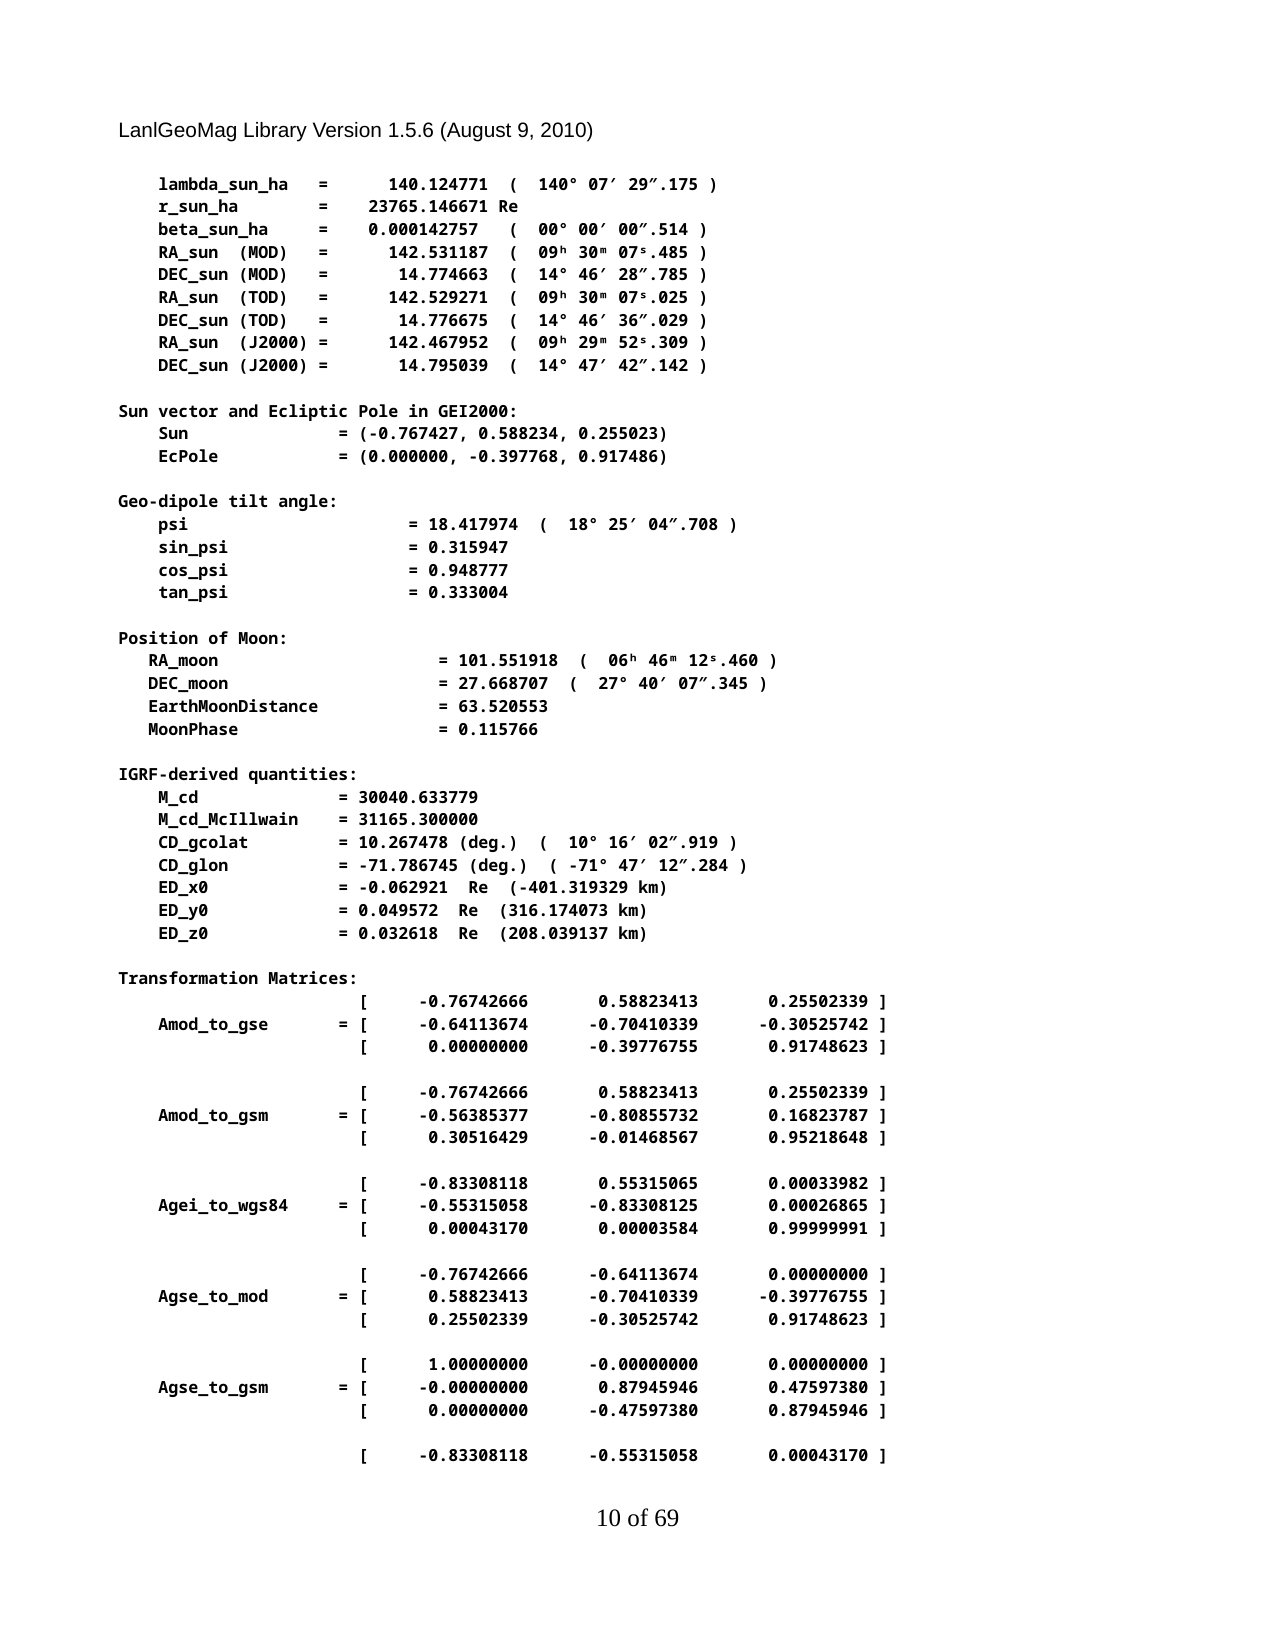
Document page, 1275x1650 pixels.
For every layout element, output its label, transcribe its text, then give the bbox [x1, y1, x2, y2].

text [ -0.83308118 0.55315065 0.00033982 ] [118, 1171, 1157, 1194]
text Transformation Matrices: [118, 967, 1157, 989]
text [ 0.00043170 0.00003584 0.99999991 ] [118, 1217, 1157, 1239]
text DEC_sun (J2000) = 14.795039 ( 14° 47′ 42″.142 ) [118, 354, 1157, 376]
text DEC_sun (TOD) = 14.776675 ( 14° 46′ 36″.029 ) [118, 308, 1157, 331]
text Agei_to_wgs84 = [ -0.55315058 -0.83308125 0.00026865 ] [118, 1194, 1157, 1217]
text RA_sun (TOD) = 142.529271 ( 09ʰ 30ᵐ 07ˢ.025 ) [118, 286, 1157, 308]
text Agse_to_mod = [ 0.58823413 -0.70410339 -0.39776755 ] [118, 1285, 1157, 1307]
text [ 0.00000000 -0.39776755 0.91748623 ] [118, 1035, 1157, 1058]
text CD_gcolat = 10.267478 (deg.) ( 10° 16′ 02″.919 ) [118, 831, 1157, 853]
text tan_psi = 0.333004 [118, 581, 1157, 603]
text ED_z0 = 0.032618 Re (208.039137 km) [118, 921, 1157, 944]
text MoonPhase = 0.115766 [118, 717, 1157, 740]
text [ -0.76742666 0.58823413 0.25502339 ] [118, 1080, 1157, 1103]
text Sun = (-0.767427, 0.588234, 0.255023) [118, 422, 1157, 444]
text Position of Moon: [118, 626, 1157, 649]
text lambda_sun_ha = 140.124771 ( 140° 07′ 29″.175 ) [118, 172, 1157, 195]
text psi = 18.417974 ( 18° 25′ 04″.708 ) [118, 513, 1157, 535]
text [ -0.76742666 0.58823413 0.25502339 ] [118, 989, 1157, 1012]
text M_cd_McIllwain = 31165.300000 [118, 808, 1157, 831]
text Amod_to_gsm = [ -0.56385377 -0.80855732 0.16823787 ] [118, 1103, 1157, 1126]
text ED_y0 = 0.049572 Re (316.174073 km) [118, 899, 1157, 921]
text [ -0.76742666 -0.64113674 0.00000000 ] [118, 1262, 1157, 1285]
text M_cd = 30040.633779 [118, 785, 1157, 808]
text [ -0.83308118 -0.55315058 0.00043170 ] [118, 1444, 1157, 1466]
text [ 0.00000000 -0.47597380 0.87945946 ] [118, 1398, 1157, 1421]
text EarthMoonDistance = 63.520553 [118, 694, 1157, 717]
text RA_moon = 101.551918 ( 06ʰ 46ᵐ 12ˢ.460 ) [118, 649, 1157, 672]
text Agse_to_gsm = [ -0.00000000 0.87945946 0.47597380 ] [118, 1376, 1157, 1398]
text RA_sun (MOD) = 142.531187 ( 09ʰ 30ᵐ 07ˢ.485 ) [118, 240, 1157, 263]
text EcPole = (0.000000, -0.397768, 0.917486) [118, 444, 1157, 467]
text [ 0.30516429 -0.01468567 0.95218648 ] [118, 1126, 1157, 1148]
text Geo-dipole tilt angle: [118, 490, 1157, 513]
text [ 0.25502339 -0.30525742 0.91748623 ] [118, 1307, 1157, 1330]
text [ 1.00000000 -0.00000000 0.00000000 ] [118, 1353, 1157, 1376]
text cos_psi = 0.948777 [118, 558, 1157, 581]
text DEC_moon = 27.668707 ( 27° 40′ 07″.345 ) [118, 672, 1157, 694]
text sin_psi = 0.315947 [118, 535, 1157, 558]
text DEC_sun (MOD) = 14.774663 ( 14° 46′ 28″.785 ) [118, 263, 1157, 286]
text RA_sun (J2000) = 142.467952 ( 09ʰ 29ᵐ 52ˢ.309 ) [118, 331, 1157, 354]
text IGRF-derived quantities: [118, 762, 1157, 785]
text ED_x0 = -0.062921 Re (-401.319329 km) [118, 876, 1157, 899]
text CD_glon = -71.786745 (deg.) ( -71° 47′ 12″.284 ) [118, 853, 1157, 876]
text beta_sun_ha = 0.000142757 ( 00° 00′ 00″.514 ) [118, 217, 1157, 240]
text Amod_to_gse = [ -0.64113674 -0.70410339 -0.30525742 ] [118, 1012, 1157, 1035]
text Sun vector and Ecliptic Pole in GEI2000: [118, 399, 1157, 422]
text r_sun_ha = 23765.146671 Re [118, 195, 1157, 217]
